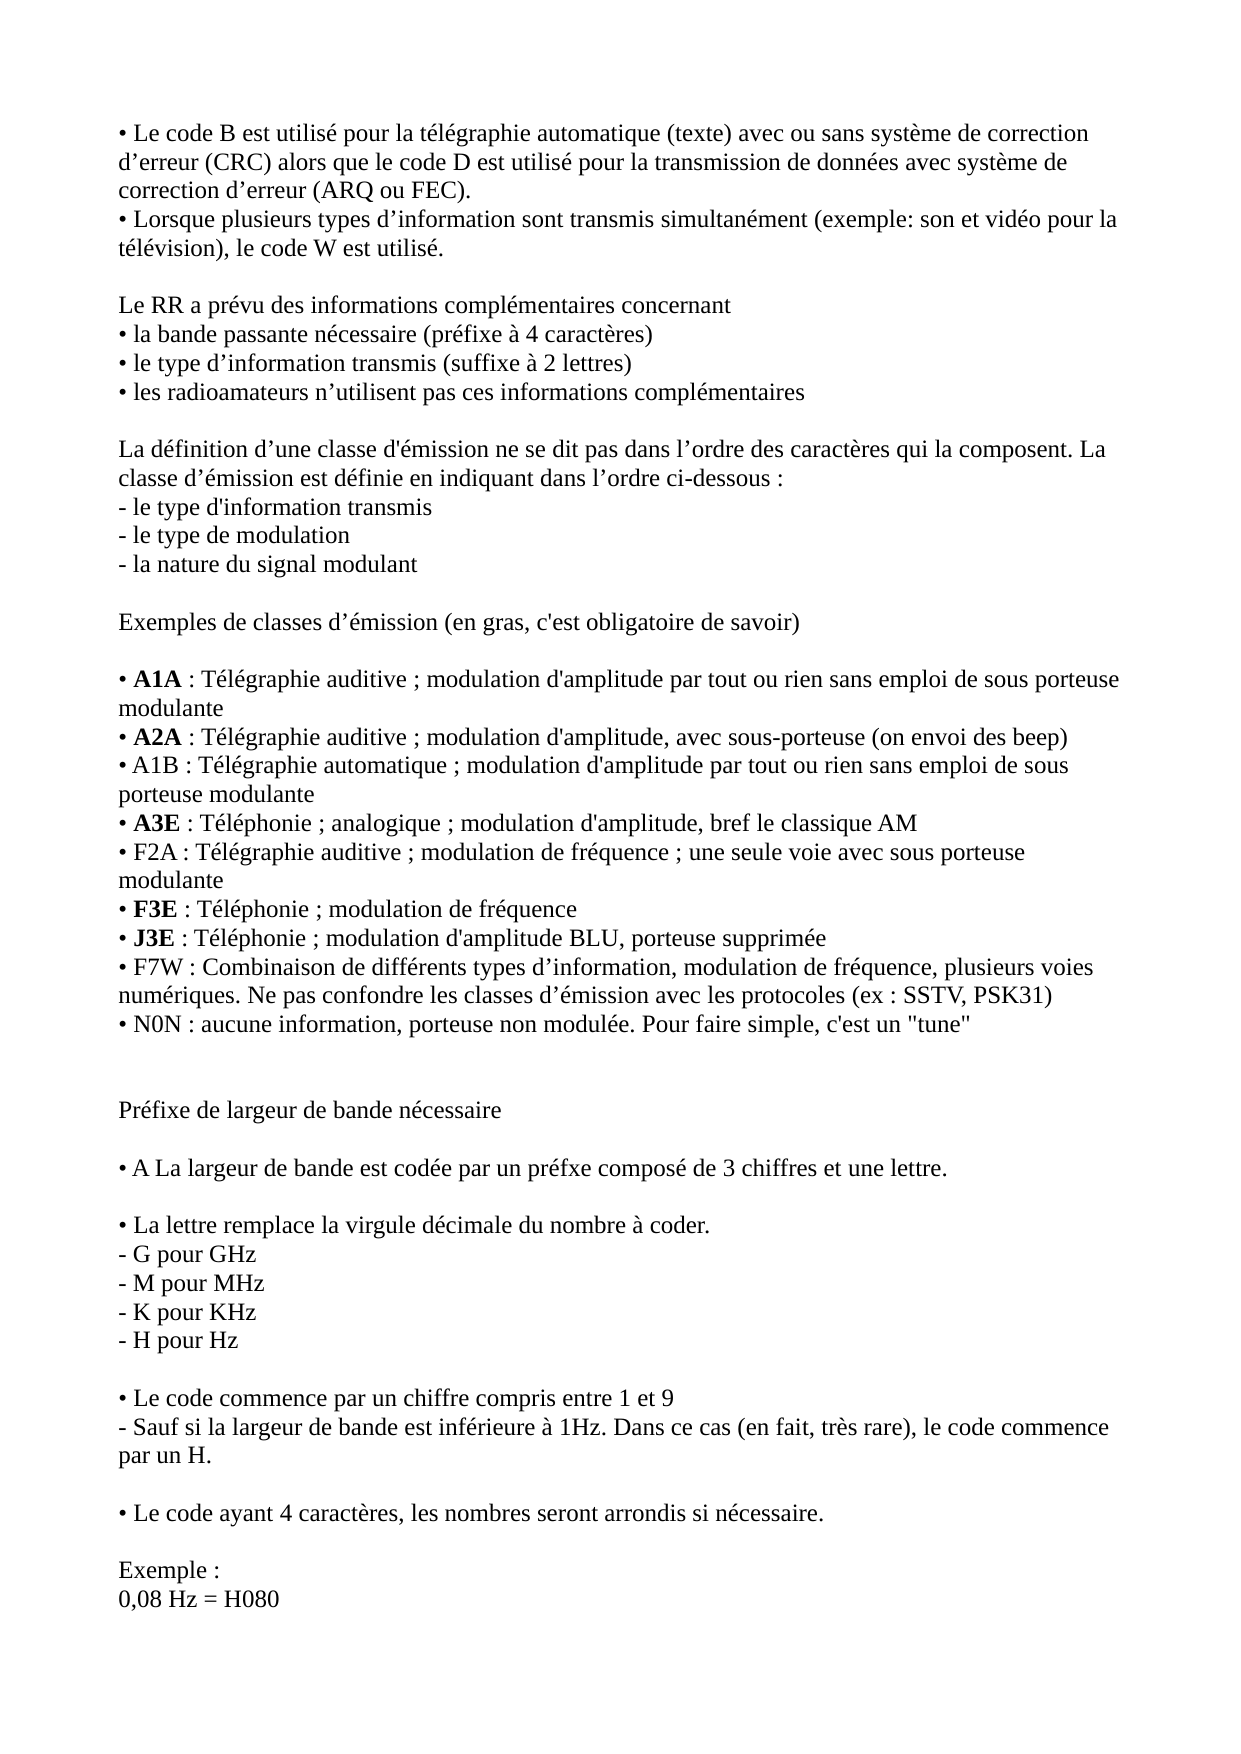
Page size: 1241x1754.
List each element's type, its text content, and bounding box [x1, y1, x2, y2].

text - K pour KHz [118, 1297, 1122, 1326]
text • J3E : Téléphonie ; modulation d'amplitude BLU, porteuse supprimée [118, 923, 1122, 952]
text - la nature du signal modulant [118, 549, 1122, 578]
text • F7W : Combinaison de différents types d’information, modulation de fréquence, plusieurs voies numériques. Ne pas confondre les classes d’émission avec les protocoles (ex : SSTV, PSK31) [118, 952, 1122, 1009]
text - le type de modulation [118, 521, 1122, 549]
text Le RR a prévu des informations complémentaires concernant [118, 291, 1122, 319]
text • F3E : Téléphonie ; modulation de fréquence [118, 894, 1122, 923]
text - H pour Hz [118, 1326, 1122, 1354]
text - M pour MHz [118, 1268, 1122, 1297]
text • les radioamateurs n’utilisent pas ces informations complémentaires [118, 377, 1122, 406]
text Préfixe de largeur de bande nécessaire [118, 1096, 1122, 1124]
text • Lorsque plusieurs types d’information sont transmis simultanément (exemple: son et vidéo pour la télévision), le code W est utilisé. [118, 204, 1122, 262]
text 0,08 Hz = H080 [118, 1584, 1122, 1613]
text • Le code commence par un chiffre compris entre 1 et 9 [118, 1383, 1122, 1412]
text - G pour GHz [118, 1239, 1122, 1268]
text • A3E : Téléphonie ; analogique ; modulation d'amplitude, bref le classique AM [118, 808, 1122, 837]
text Exemples de classes d’émission (en gras, c'est obligatoire de savoir) [118, 607, 1122, 636]
text • le type d’information transmis (suffixe à 2 lettres) [118, 348, 1122, 377]
text • N0N : aucune information, porteuse non modulée. Pour faire simple, c'est un "tune" [118, 1009, 1122, 1038]
text - Sauf si la largeur de bande est inférieure à 1Hz. Dans ce cas (en fait, très rare), le code commence par un H. [118, 1412, 1122, 1469]
text • A2A : Télégraphie auditive ; modulation d'amplitude, avec sous-porteuse (on envoi des beep) [118, 722, 1122, 751]
text • La lettre remplace la virgule décimale du nombre à coder. [118, 1211, 1122, 1239]
text - le type d'information transmis [118, 492, 1122, 521]
text • A1A : Télégraphie auditive ; modulation d'amplitude par tout ou rien sans emploi de sous porteuse modulante [118, 664, 1122, 722]
text • Le code B est utilisé pour la télégraphie automatique (texte) avec ou sans système de correction d’erreur (CRC) alors que le code D est utilisé pour la transmission de données avec système de correction d’erreur (ARQ ou FEC). [118, 118, 1122, 204]
text • F2A : Télégraphie auditive ; modulation de fréquence ; une seule voie avec sous porteuse modulante [118, 837, 1122, 894]
text Exemple : [118, 1556, 1122, 1584]
text • Le code ayant 4 caractères, les nombres seront arrondis si nécessaire. [118, 1498, 1122, 1527]
text • A1B : Télégraphie automatique ; modulation d'amplitude par tout ou rien sans emploi de sous porteuse modulante [118, 751, 1122, 808]
text • la bande passante nécessaire (préfixe à 4 caractères) [118, 319, 1122, 348]
text • A La largeur de bande est codée par un préfxe composé de 3 chiffres et une lettre. [118, 1153, 1122, 1182]
text La définition d’une classe d'émission ne se dit pas dans l’ordre des caractères qui la composent. La classe d’émission est définie en indiquant dans l’ordre ci-dessous : [118, 434, 1122, 492]
